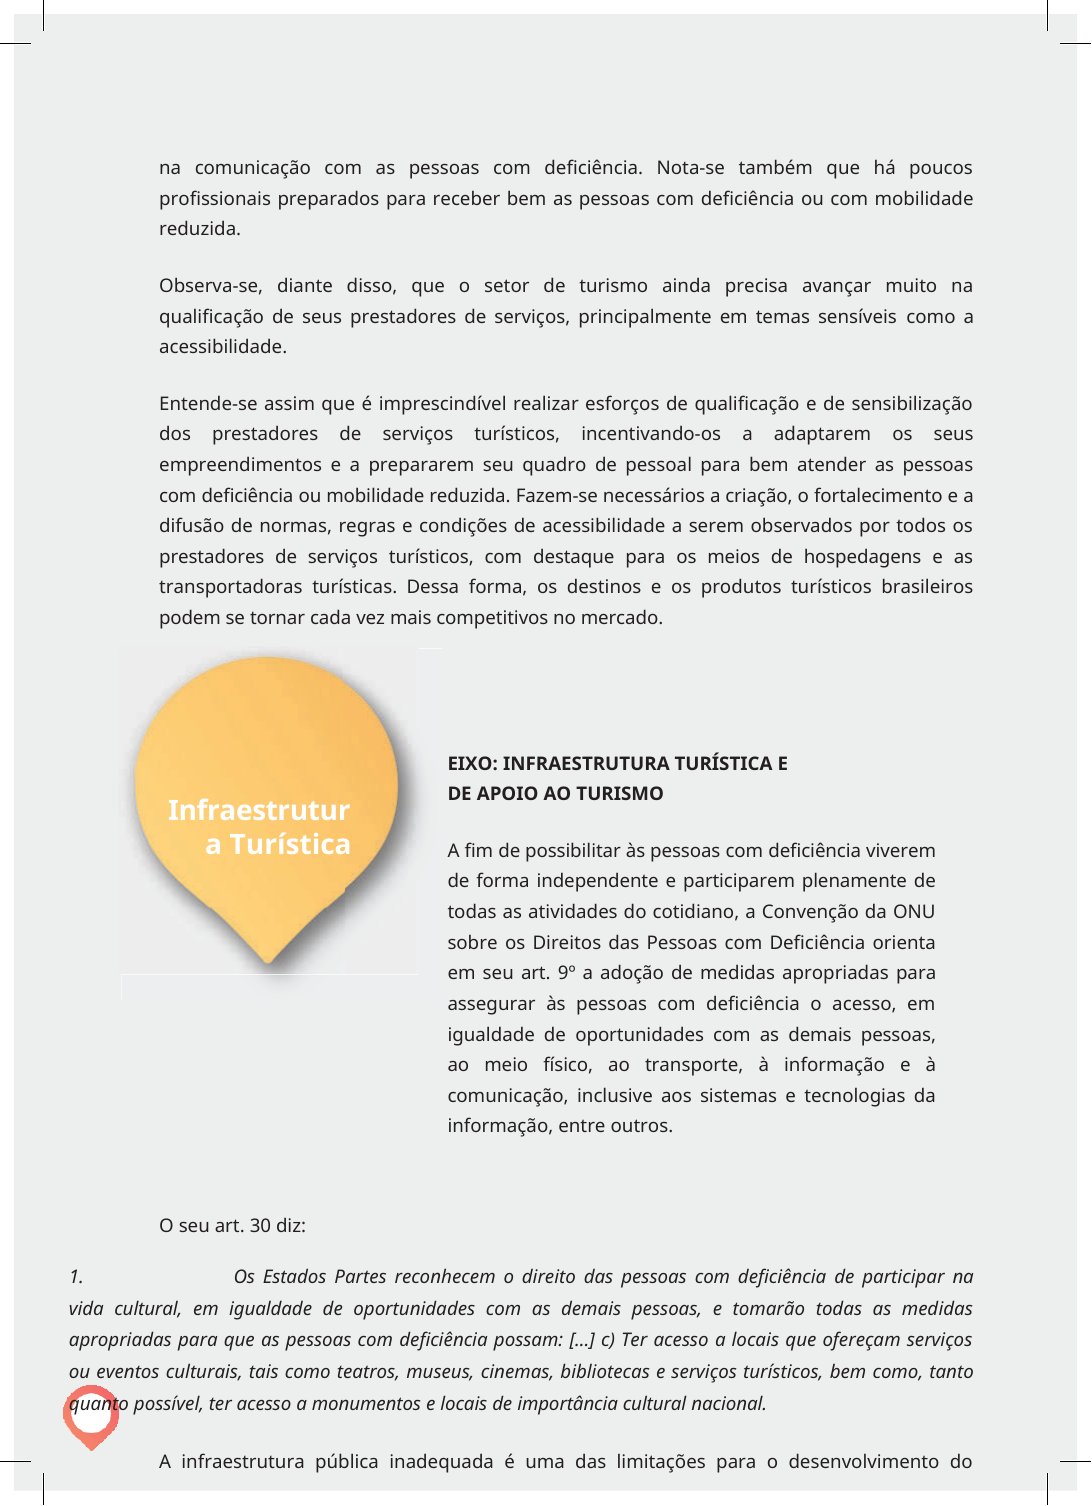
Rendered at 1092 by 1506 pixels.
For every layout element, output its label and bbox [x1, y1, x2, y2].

picture [118, 646, 442, 1002]
picture [63, 1385, 119, 1451]
